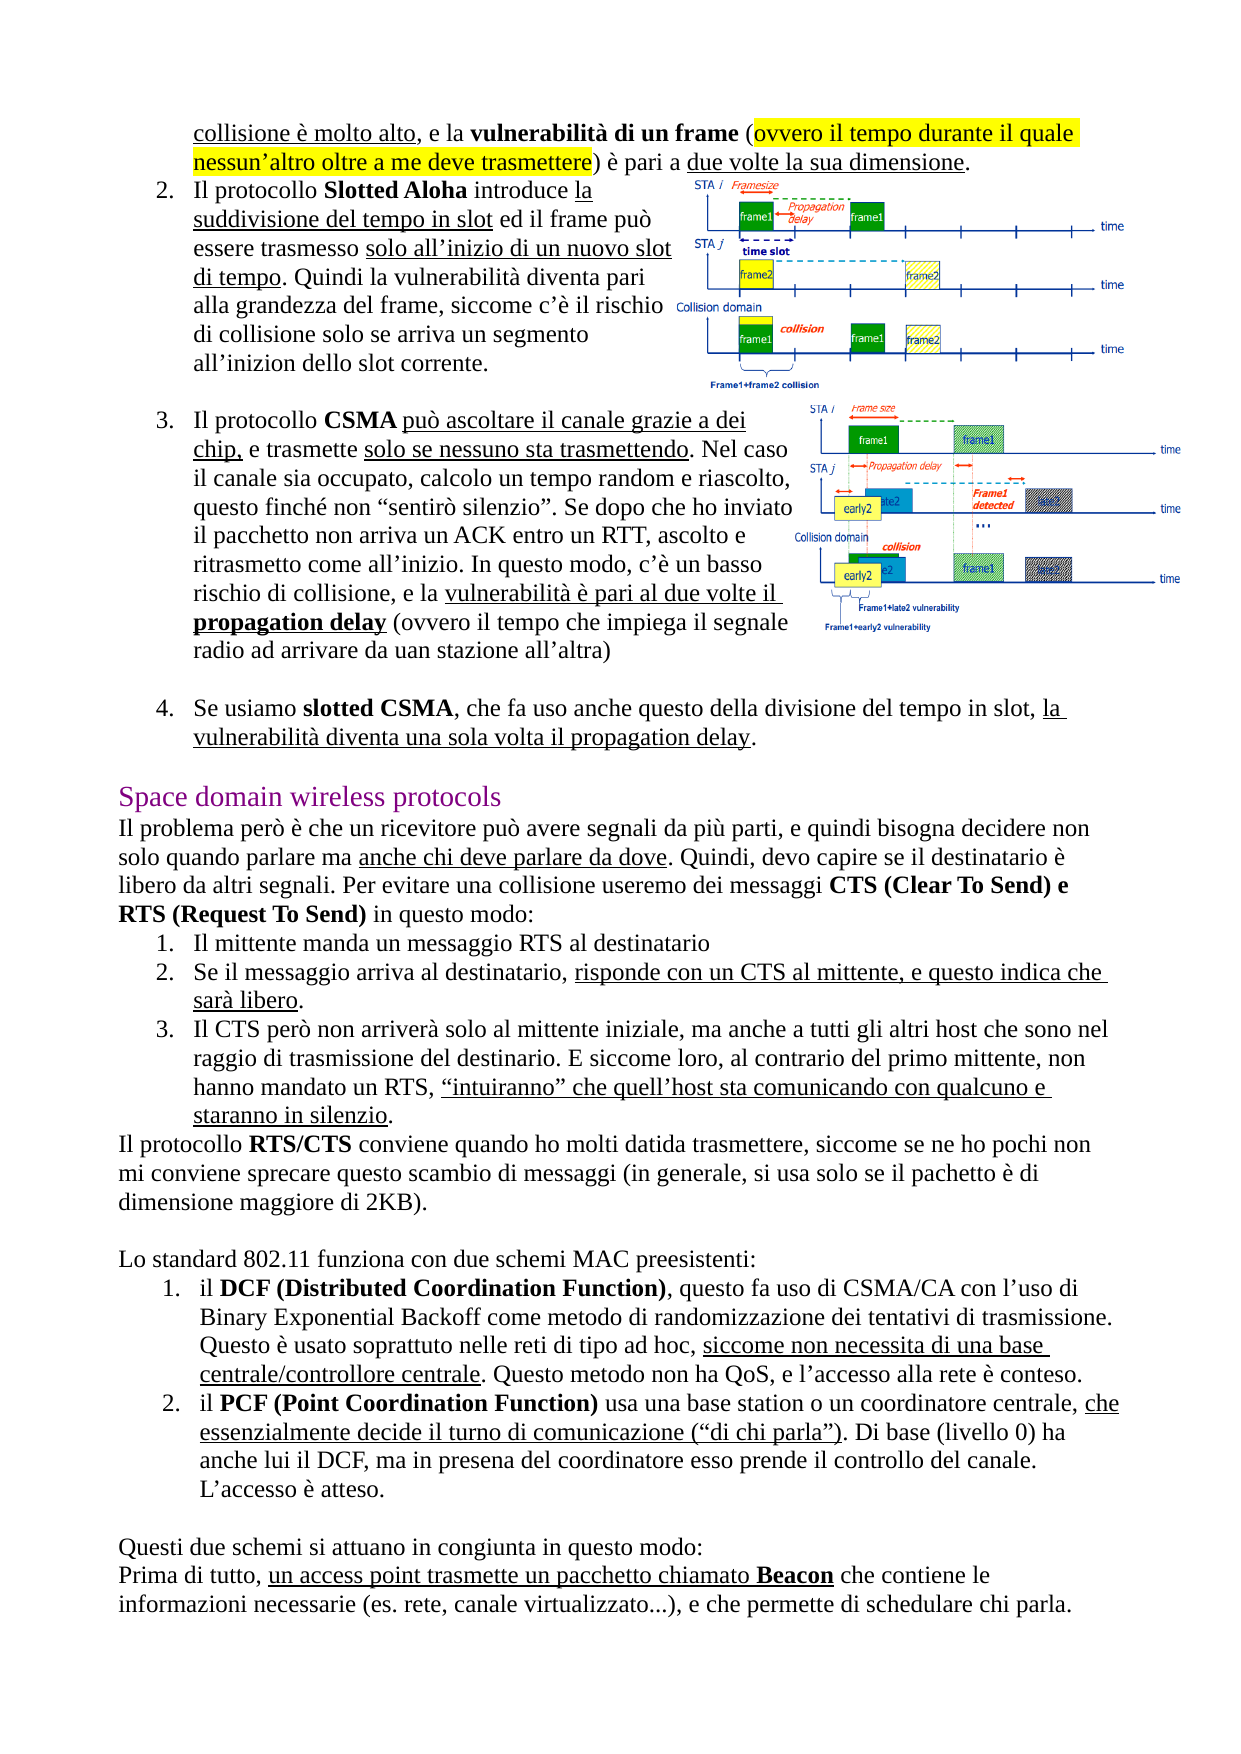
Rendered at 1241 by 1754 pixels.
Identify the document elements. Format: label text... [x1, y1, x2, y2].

picture [676, 177, 1126, 391]
text Il problema però è che un ricevitore può avere segnali da più parti, e quindi bisogna decidere non solo quando parlare ma anche chi deve parlare da dove. Quindi, devo capire se il destinatario è libero da altri segnali. Per evitare una collisione useremo dei messaggi CTS (Clear To Send) e RTS (Request To Send) in questo modo: [118, 813, 1122, 928]
text Prima di tutto, un access point trasmette un pacchetto chiamato Beacon che contiene le informazioni necessarie (es. rete, canale virtualizzato...), e che permette di schedulare chi parla. [118, 1560, 1122, 1618]
list il DCF (Distributed Coordination Function), questo fa uso di CSMA/CA con l’uso di Binary Exponential Backoff come metodo di randomizzazione dei tentativi di trasmissione. Questo è usato soprattuto nelle reti di tipo ad hoc, siccome non necessita di una base centrale/controllore centrale. Questo metodo non ha QoS, e l’accesso alla rete è conteso. [162, 1273, 1122, 1388]
list Il CTS però non arriverà solo al mittente iniziale, ma anche a tutti gli altri host che sono nel raggio di trasmissione del destinario. E siccome loro, al contrario del primo mittente, non hanno mandato un RTS, “intuiranno” che quell’host sta comunicando con qualcuno e staranno in silenzio. [156, 1014, 1122, 1129]
list Il protocollo Slotted Aloha introduce la suddivisione del tempo in slot ed il frame può essere trasmesso solo all’inizio di un nuovo slot di tempo. Quindi la vulnerabilità diventa pari alla grandezza del frame, siccome c’è il rischio di collisione solo se arriva un segmento all’inizion dello slot corrente. [156, 176, 1122, 377]
list Il protocollo CSMA può ascoltare il canale grazie a dei chip, e trasmette solo se nessuno sta trasmettendo. Nel caso il canale sia occupato, calcolo un tempo random e riascolto, questo finché non “sentirò silenzio”. Se dopo che ho inviato il pacchetto non arriva un ACK entro un RTT, ascolto e ritrasmetto come all’inizio. In questo modo, c’è un basso rischio di collisione, e la vulnerabilità è pari al due volte il propagation delay (ovvero il tempo che impiega il segnale radio ad arrivare da uan stazione all’altra) [156, 406, 1122, 664]
list Se usiamo slotted CSMA, che fa uso anche questo della divisione del tempo in slot, la vulnerabilità diventa una sola volta il propagation delay. [156, 693, 1122, 751]
text Questi due schemi si attuano in congiunta in questo modo: [118, 1532, 1122, 1560]
text Space domain wireless protocols [118, 779, 1122, 813]
list collisione è molto alto, e la vulnerabilità di un frame (ovvero il tempo durante il quale nessun’altro oltre a me deve trasmettere) è pari a due volte la sua dimensione. [156, 118, 1122, 176]
text Lo standard 802.11 funziona con due schemi MAC preesistenti: [118, 1244, 1122, 1273]
list Se il messaggio arriva al destinatario, risponde con un CTS al mittente, e questo indica che sarà libero. [156, 957, 1122, 1014]
text Il protocollo RTS/CTS conviene quando ho molti datida trasmettere, siccome se ne ho pochi non mi conviene sprecare questo scambio di messaggi (in generale, si usa solo se il pachetto è di dimensione maggiore di 2KB). [118, 1129, 1122, 1215]
picture [794, 405, 1184, 633]
list Il mittente manda un messaggio RTS al destinatario [156, 928, 1122, 957]
list il PCF (Point Coordination Function) usa una base station o un coordinatore centrale, che essenzialmente decide il turno di comunicazione (“di chi parla”). Di base (livello 0) ha anche lui il DCF, ma in presena del coordinatore esso prende il controllo del canale. L’accesso è atteso. [162, 1388, 1122, 1503]
